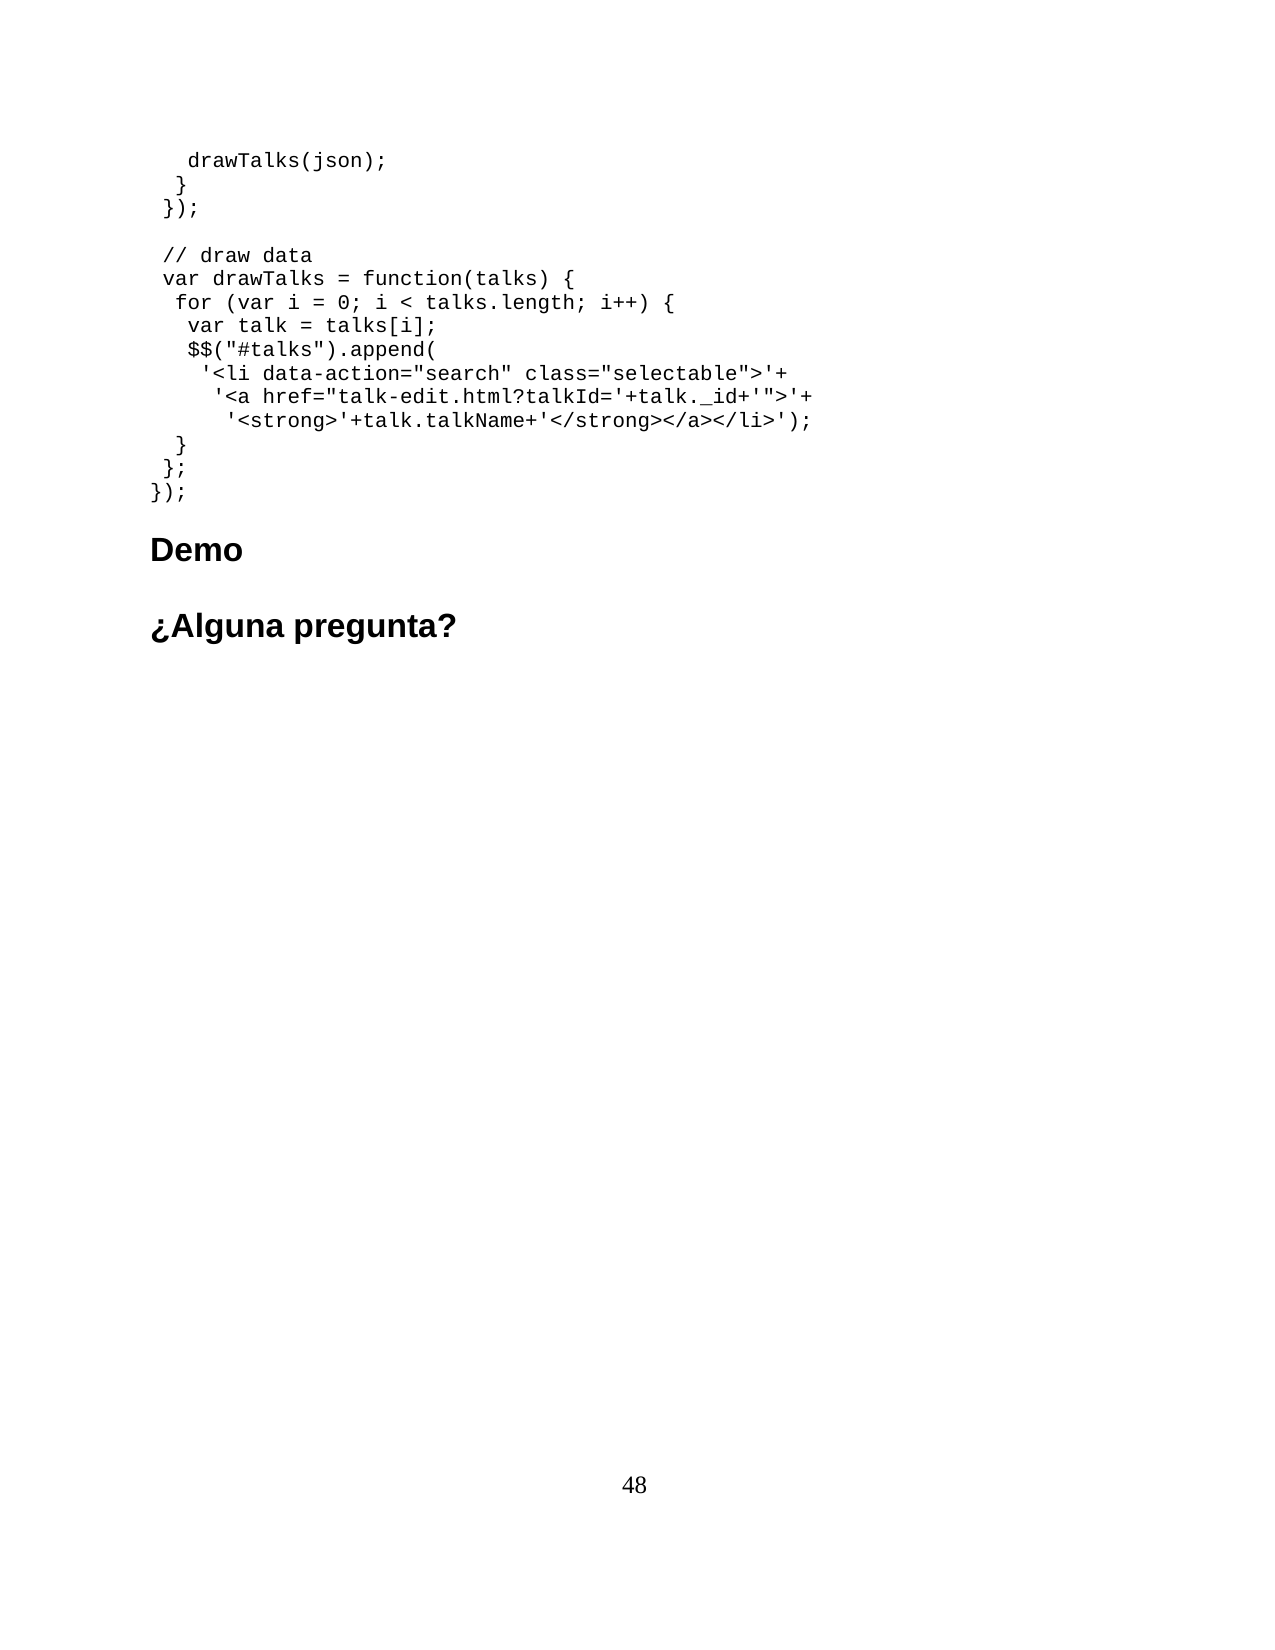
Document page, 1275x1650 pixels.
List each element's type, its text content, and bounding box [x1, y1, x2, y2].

text } [150, 174, 1125, 197]
text // draw data [150, 244, 1125, 268]
text var drawTalks = function(talks) { [150, 268, 1125, 292]
text drawTalks(json); [150, 150, 1125, 174]
text } [150, 434, 1125, 457]
text '<li data-action="search" class="selectable">'+ [150, 363, 1125, 386]
subtitle Demo [150, 530, 1125, 568]
subtitle ¿Alguna pregunta? [150, 606, 1125, 644]
text '<a href="talk-edit.html?talkId='+talk._id+'">'+ [150, 386, 1125, 410]
text }; [150, 457, 1125, 481]
text var talk = talks[i]; [150, 316, 1125, 339]
text }); [150, 197, 1125, 221]
text '<strong>'+talk.talkName+'</strong></a></li>'); [150, 410, 1125, 434]
text for (var i = 0; i < talks.length; i++) { [150, 292, 1125, 316]
text }); [150, 481, 1125, 505]
text $$("#talks").append( [150, 339, 1125, 363]
